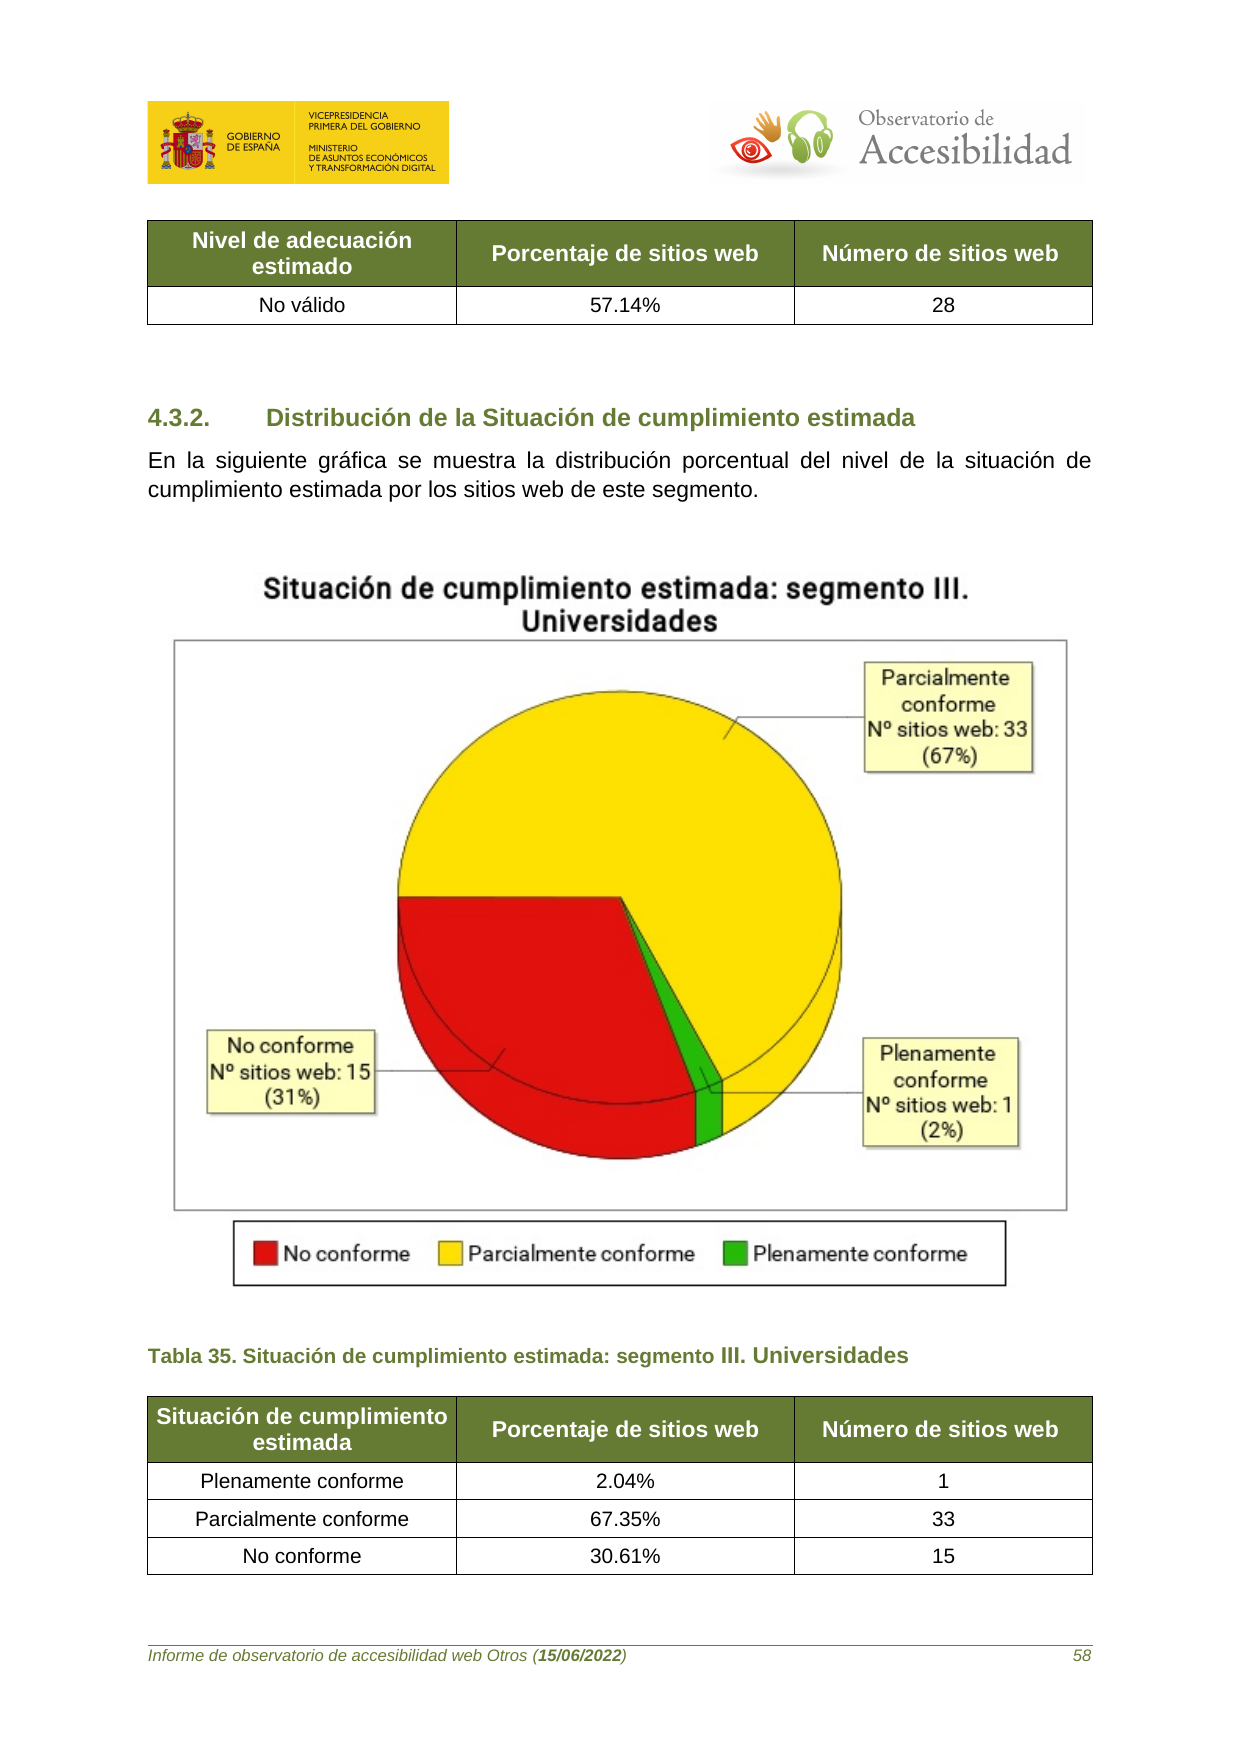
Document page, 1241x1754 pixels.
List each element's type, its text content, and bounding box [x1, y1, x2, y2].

table_cell 2.04% [457, 1463, 794, 1499]
table_cell 28 [795, 287, 1092, 323]
table_cell 1 [795, 1463, 1092, 1499]
table_cell Plenamente conforme [148, 1463, 456, 1499]
subtitle Distribución de la Situación de cumplimiento estimada [148, 403, 1092, 432]
table_cell No conforme [148, 1538, 456, 1574]
table_header Porcentaje de sitios web [457, 221, 794, 286]
table_header Porcentaje de sitios web [457, 1397, 794, 1462]
table_header Nivel de adecuación estimado [148, 221, 456, 286]
picture [710, 101, 1086, 184]
table_cell Parcialmente conforme [148, 1500, 456, 1537]
table_header Situación de cumplimiento estimada [148, 1397, 456, 1462]
table_cell 57.14% [457, 287, 794, 323]
table_header Número de sitios web [795, 221, 1092, 286]
table_cell No válido [148, 287, 456, 323]
table_cell 15 [795, 1538, 1092, 1574]
picture [166, 571, 1074, 1288]
text En la siguiente gráfica se muestra la distribución porcentual del nivel de la situación de cumplimiento estimada por los sitios web de este segmento. [148, 447, 1092, 503]
table_cell 33 [795, 1500, 1092, 1537]
picture [147, 101, 450, 184]
text Tabla 2. Situación de cumplimiento estimada: segmento III. Universidades [148, 1342, 1092, 1368]
table_cell 30.61% [457, 1538, 794, 1574]
table_header Número de sitios web [795, 1397, 1092, 1462]
table_cell 67.35% [457, 1500, 794, 1537]
